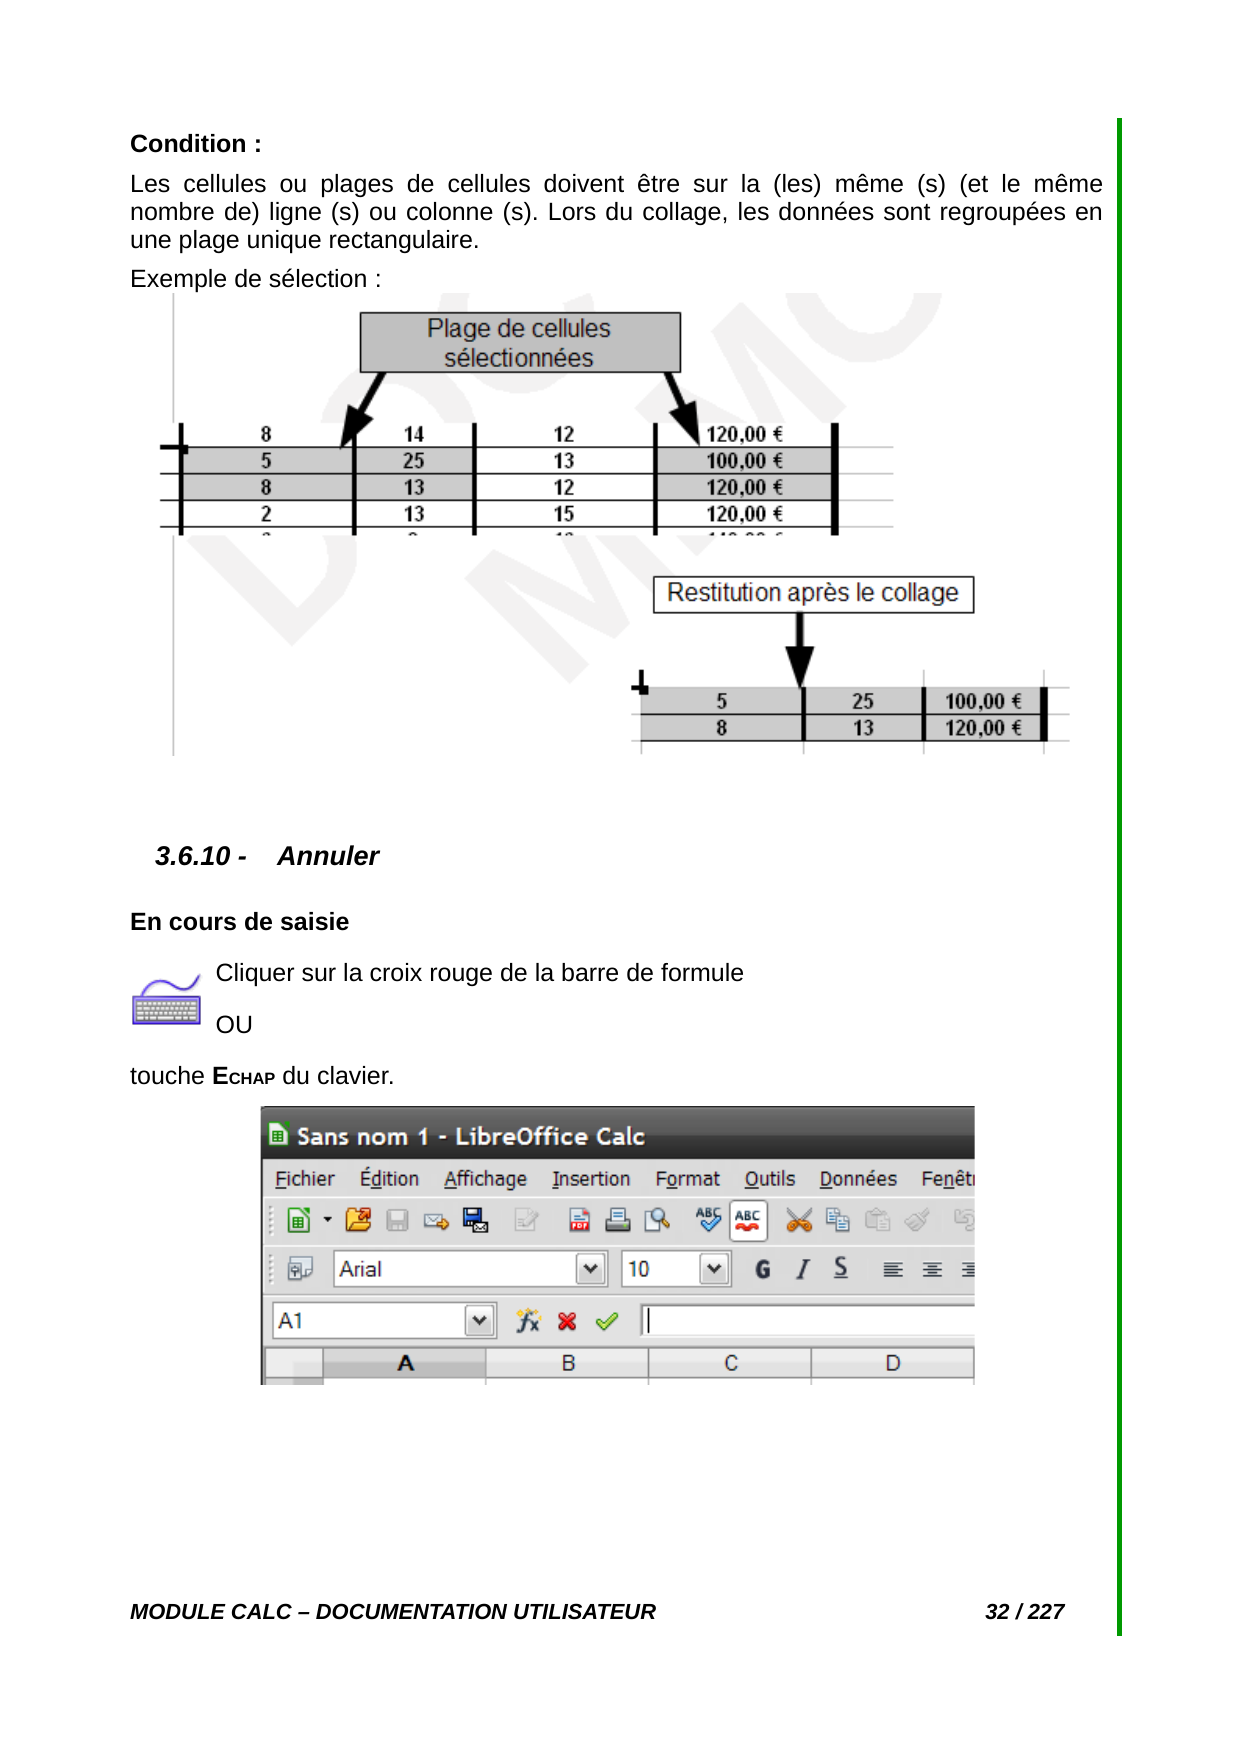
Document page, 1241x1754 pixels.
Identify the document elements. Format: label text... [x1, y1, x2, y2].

text Cliquer sur la croix rouge de la barre de formule [130, 959, 1105, 987]
text touche Echap du clavier. [130, 1062, 1105, 1090]
subtitle Annuler [155, 841, 1105, 871]
text OU [204, 1011, 1105, 1038]
text Exemple de sélection : [130, 265, 1105, 293]
text Les cellules ou plages de cellules doivent être sur la (les) même (s) (et le même nombre de) ligne (s) ou colonne (s). Lors du collage, les données sont regroupées en une plage unique rectangulaire. [130, 169, 1105, 253]
text Condition : [130, 130, 1105, 158]
text En cours de saisie [130, 907, 1105, 935]
picture [128, 963, 204, 1039]
picture [260, 1106, 975, 1385]
picture [151, 293, 1084, 756]
